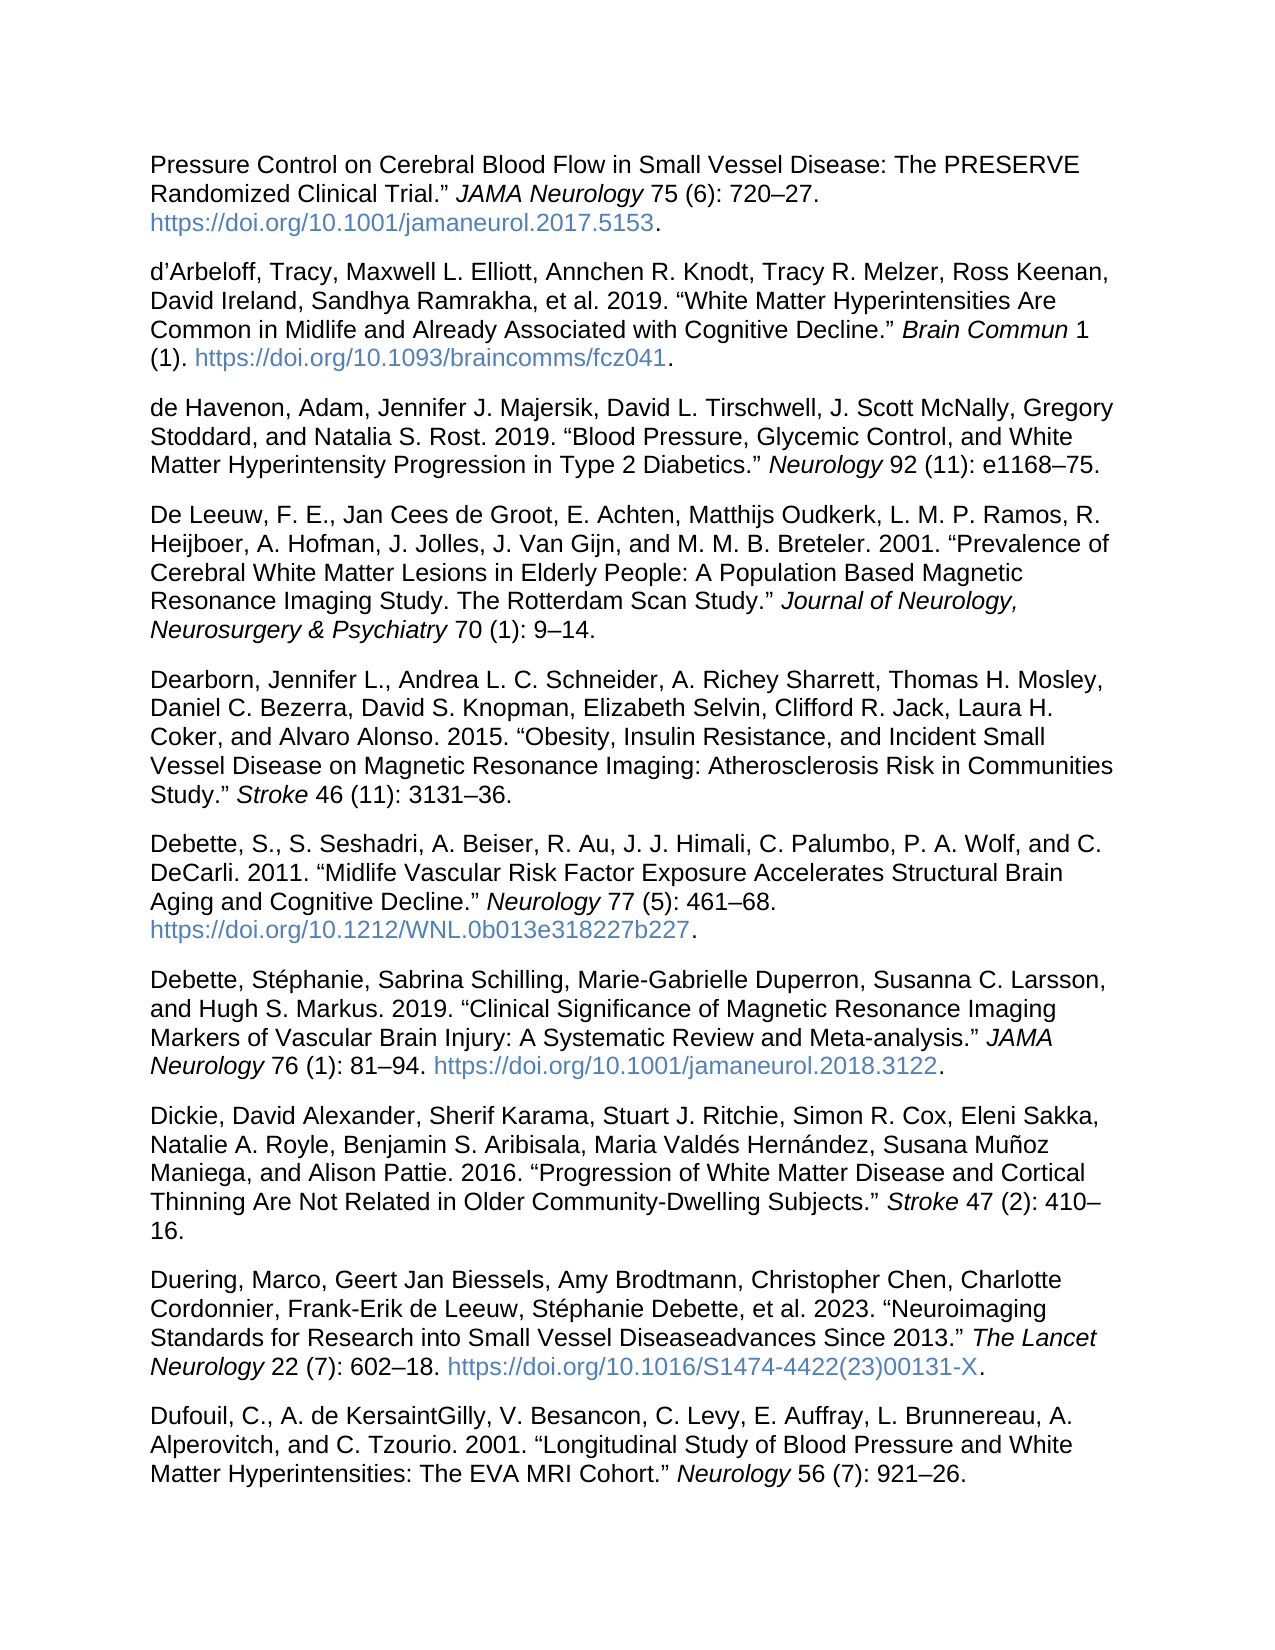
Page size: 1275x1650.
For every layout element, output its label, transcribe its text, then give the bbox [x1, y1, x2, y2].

text Pressure Control on Cerebral Blood Flow in Small Vessel Disease: The PRESERVE Randomized Clinical Trial.” JAMA Neurology 75 (6): 720–27. https://doi.org/10.1001/jamaneurol.2017.5153. [150, 150, 1125, 236]
text Duering, Marco, Geert Jan Biessels, Amy Brodtmann, Christopher Chen, Charlotte Cordonnier, Frank-Erik de Leeuw, Stéphanie Debette, et al. 2023. “Neuroimaging Standards for Research into Small Vessel Diseaseadvances Since 2013.” The Lancet Neurology 22 (7): 602–18. https://doi.org/10.1016/S1474-4422(23)00131-X. [150, 1265, 1125, 1380]
text De Leeuw, F. E., Jan Cees de Groot, E. Achten, Matthijs Oudkerk, L. M. P. Ramos, R. Heijboer, A. Hofman, J. Jolles, J. Van Gijn, and M. M. B. Breteler. 2001. “Prevalence of Cerebral White Matter Lesions in Elderly People: A Population Based Magnetic Resonance Imaging Study. The Rotterdam Scan Study.” Journal of Neurology, Neurosurgery & Psychiatry 70 (1): 9–14. [150, 500, 1125, 644]
text Debette, Stéphanie, Sabrina Schilling, Marie-Gabrielle Duperron, Susanna C. Larsson, and Hugh S. Markus. 2019. “Clinical Significance of Magnetic Resonance Imaging Markers of Vascular Brain Injury: A Systematic Review and Meta-analysis.” JAMA Neurology 76 (1): 81–94. https://doi.org/10.1001/jamaneurol.2018.3122. [150, 965, 1125, 1080]
text Dearborn, Jennifer L., Andrea L. C. Schneider, A. Richey Sharrett, Thomas H. Mosley, Daniel C. Bezerra, David S. Knopman, Elizabeth Selvin, Clifford R. Jack, Laura H. Coker, and Alvaro Alonso. 2015. “Obesity, Insulin Resistance, and Incident Small Vessel Disease on Magnetic Resonance Imaging: Atherosclerosis Risk in Communities Study.” Stroke 46 (11): 3131–36. [150, 664, 1125, 808]
text Dufouil, C., A. de KersaintGilly, V. Besancon, C. Levy, E. Auffray, L. Brunnereau, A. Alperovitch, and C. Tzourio. 2001. “Longitudinal Study of Blood Pressure and White Matter Hyperintensities: The EVA MRI Cohort.” Neurology 56 (7): 921–26. [150, 1401, 1125, 1487]
text d’Arbeloff, Tracy, Maxwell L. Elliott, Annchen R. Knodt, Tracy R. Melzer, Ross Keenan, David Ireland, Sandhya Ramrakha, et al. 2019. “White Matter Hyperintensities Are Common in Midlife and Already Associated with Cognitive Decline.” Brain Commun 1 (1). https://doi.org/10.1093/braincomms/fcz041. [150, 257, 1125, 372]
text Debette, S., S. Seshadri, A. Beiser, R. Au, J. J. Himali, C. Palumbo, P. A. Wolf, and C. DeCarli. 2011. “Midlife Vascular Risk Factor Exposure Accelerates Structural Brain Aging and Cognitive Decline.” Neurology 77 (5): 461–68. https://doi.org/10.1212/WNL.0b013e318227b227. [150, 829, 1125, 944]
text de Havenon, Adam, Jennifer J. Majersik, David L. Tirschwell, J. Scott McNally, Gregory Stoddard, and Natalia S. Rost. 2019. “Blood Pressure, Glycemic Control, and White Matter Hyperintensity Progression in Type 2 Diabetics.” Neurology 92 (11): e1168–75. [150, 393, 1125, 479]
text Dickie, David Alexander, Sherif Karama, Stuart J. Ritchie, Simon R. Cox, Eleni Sakka, Natalie A. Royle, Benjamin S. Aribisala, Maria Valdés Hernández, Susana Muñoz Maniega, and Alison Pattie. 2016. “Progression of White Matter Disease and Cortical Thinning Are Not Related in Older Community-Dwelling Subjects.” Stroke 47 (2): 410–16. [150, 1101, 1125, 1244]
